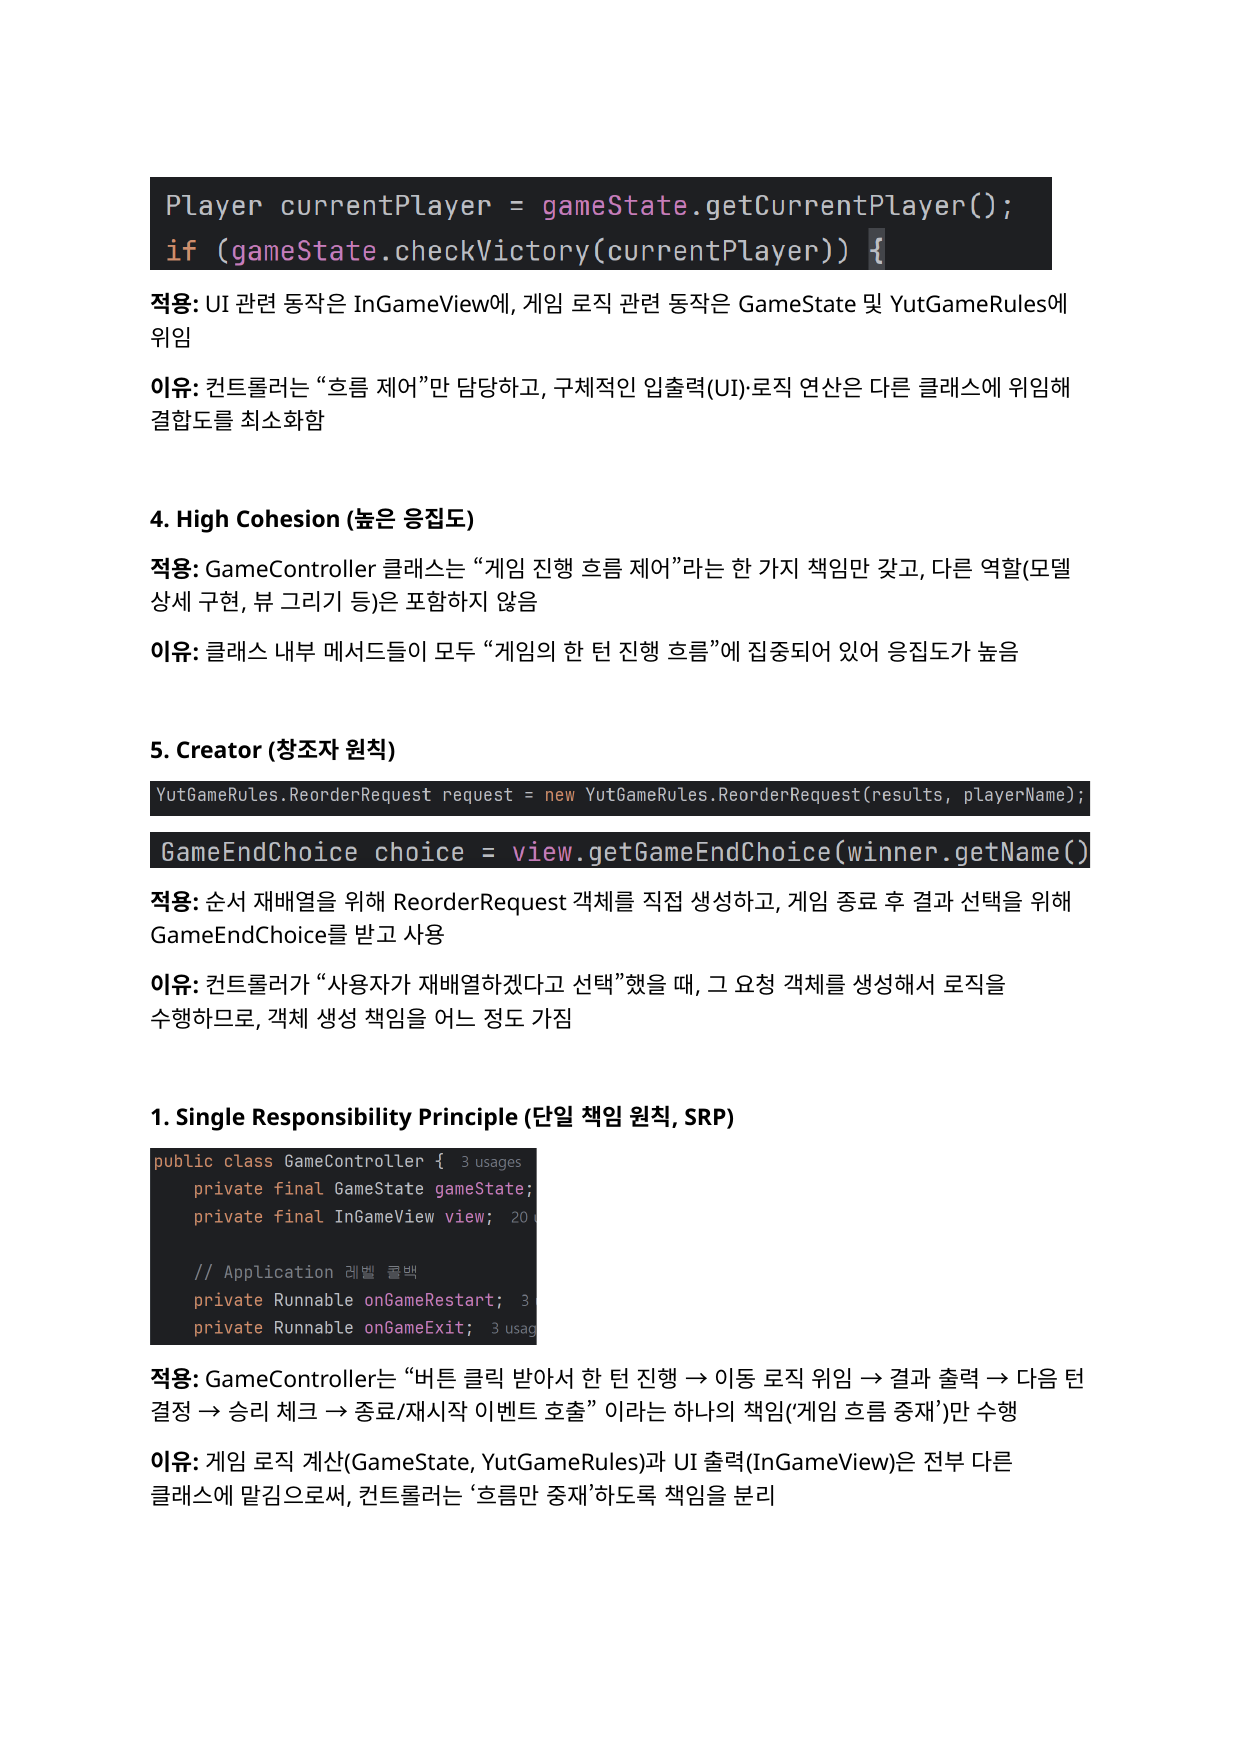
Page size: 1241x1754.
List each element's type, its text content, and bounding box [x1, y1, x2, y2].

text 이유: 컨트롤러가 “사용자가 재배열하겠다고 선택”했을 때, 그 요청 객체를 생성해서 로직을 수행하므로, 객체 생성 책임을 어느 정도 가짐 [150, 967, 1090, 1034]
text 적용: GameController 클래스는 “게임 진행 흐름 제어”라는 한 가지 책임만 갖고, 다른 역할(모델 상세 구현, 뷰 그리기 등)은 포함하지 않음 [150, 551, 1090, 617]
text 이유: 컨트롤러는 “흐름 제어”만 담당하고, 구체적인 입출력(UI)·로직 연산은 다른 클래스에 위임해 결합도를 최소화함 [150, 369, 1090, 436]
text 이유: 게임 로직 계산(GameState, YutGameRules)과 UI 출력(InGameView)은 전부 다른 클래스에 맡김으로써, 컨트롤러는 ‘흐름만 중재’하도록 책임을 분리 [150, 1444, 1090, 1511]
text 적용: GameController는 “버튼 클릭 받아서 한 턴 진행 → 이동 로직 위임 → 결과 출력 → 다음 턴 결정 → 승리 체크 → 종료/재시작 이벤트 호출” 이라는 하나의 책임(‘게임 흐름 중재’)만 수행 [150, 1361, 1090, 1428]
text 적용: 순서 재배열을 위해 ReorderRequest 객체를 직접 생성하고, 게임 종료 후 결과 선택을 위해 GameEndChoice를 받고 사용 [150, 884, 1090, 951]
text 적용: UI 관련 동작은 InGameView에, 게임 로직 관련 동작은 GameState 및 YutGameRules에 위임 [150, 286, 1090, 353]
text 4. High Cohesion (높은 응집도) [150, 501, 1090, 534]
text 이유: 클래스 내부 메서드들이 모두 “게임의 한 턴 진행 흐름”에 집중되어 있어 응집도가 높음 [150, 634, 1090, 667]
text 5. Creator (창조자 원칙) [150, 732, 1090, 765]
text 1. Single Responsibility Principle (단일 책임 원칙, SRP) [150, 1099, 1090, 1132]
